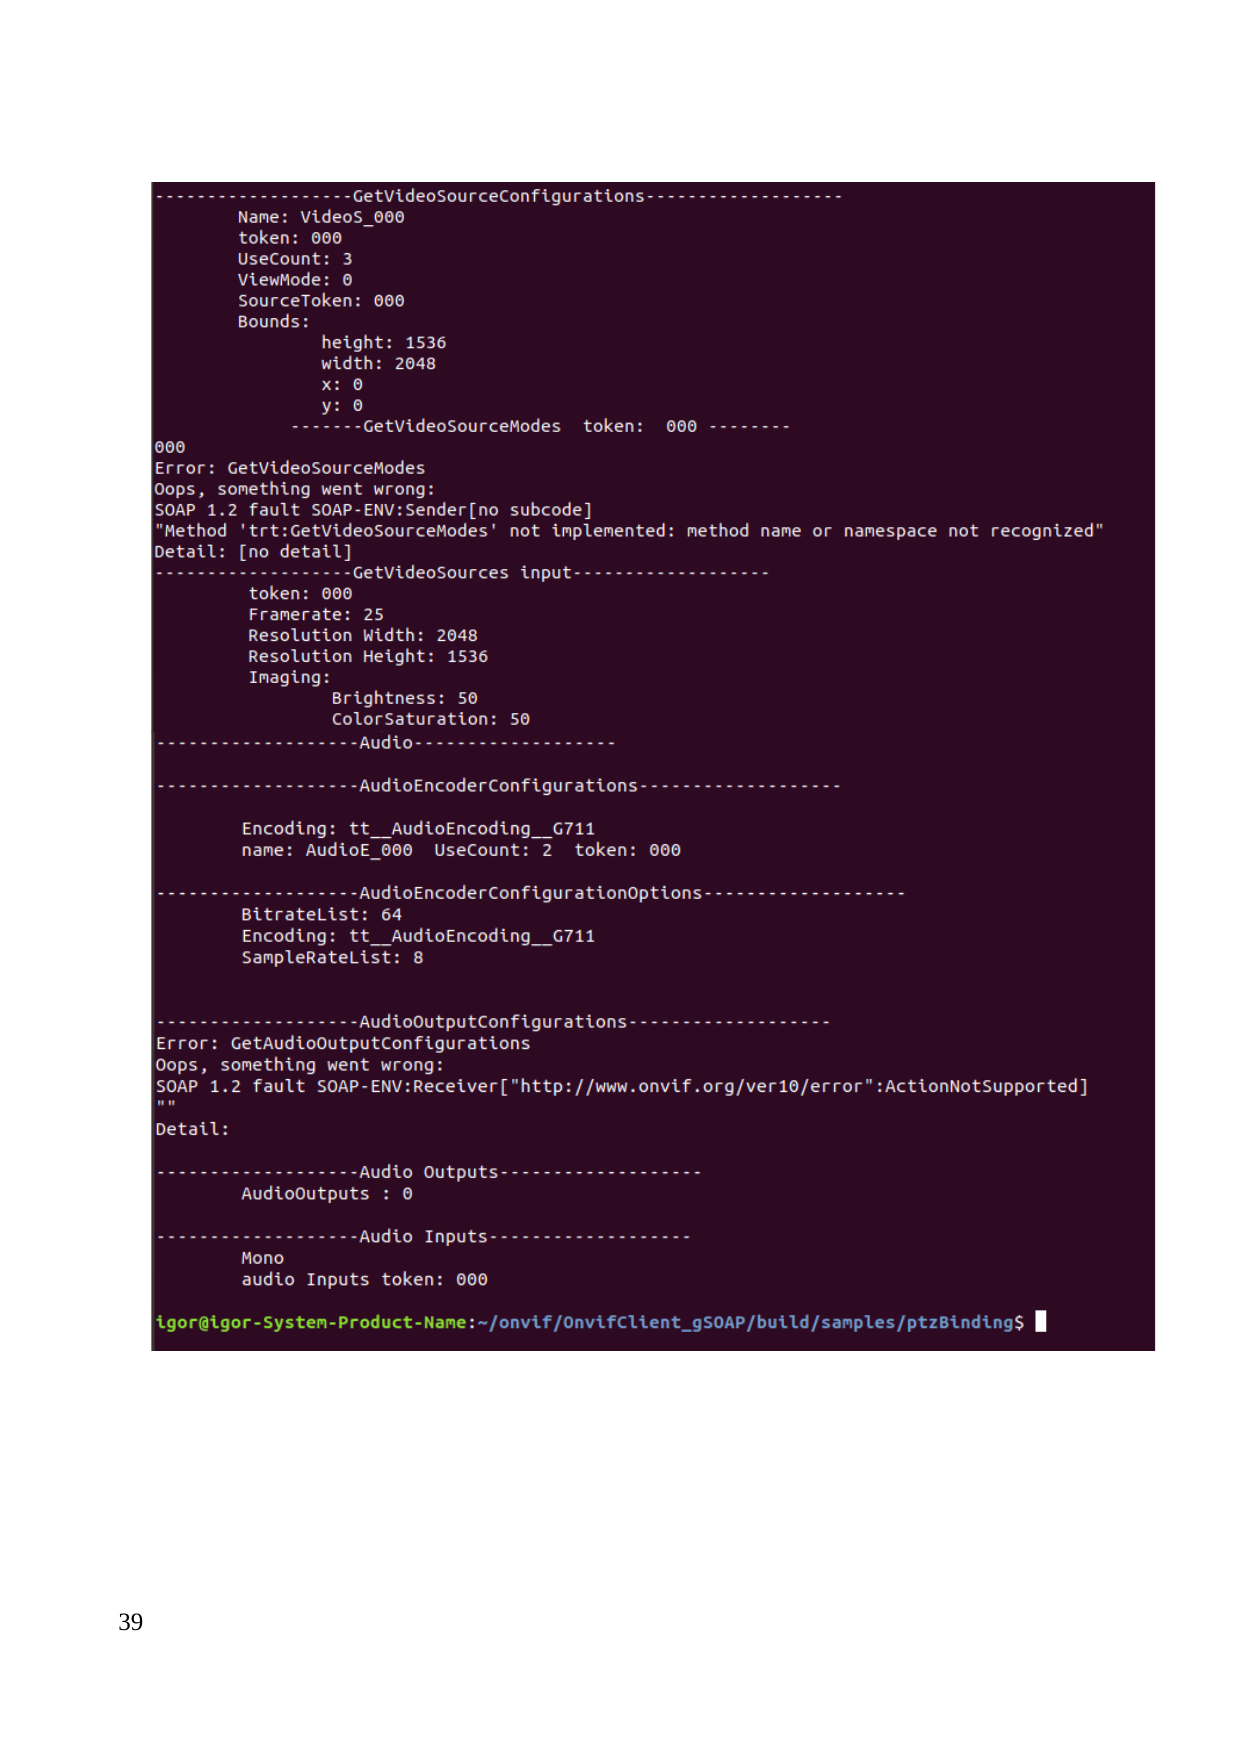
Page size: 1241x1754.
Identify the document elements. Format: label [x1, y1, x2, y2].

picture [151, 182, 1156, 1351]
